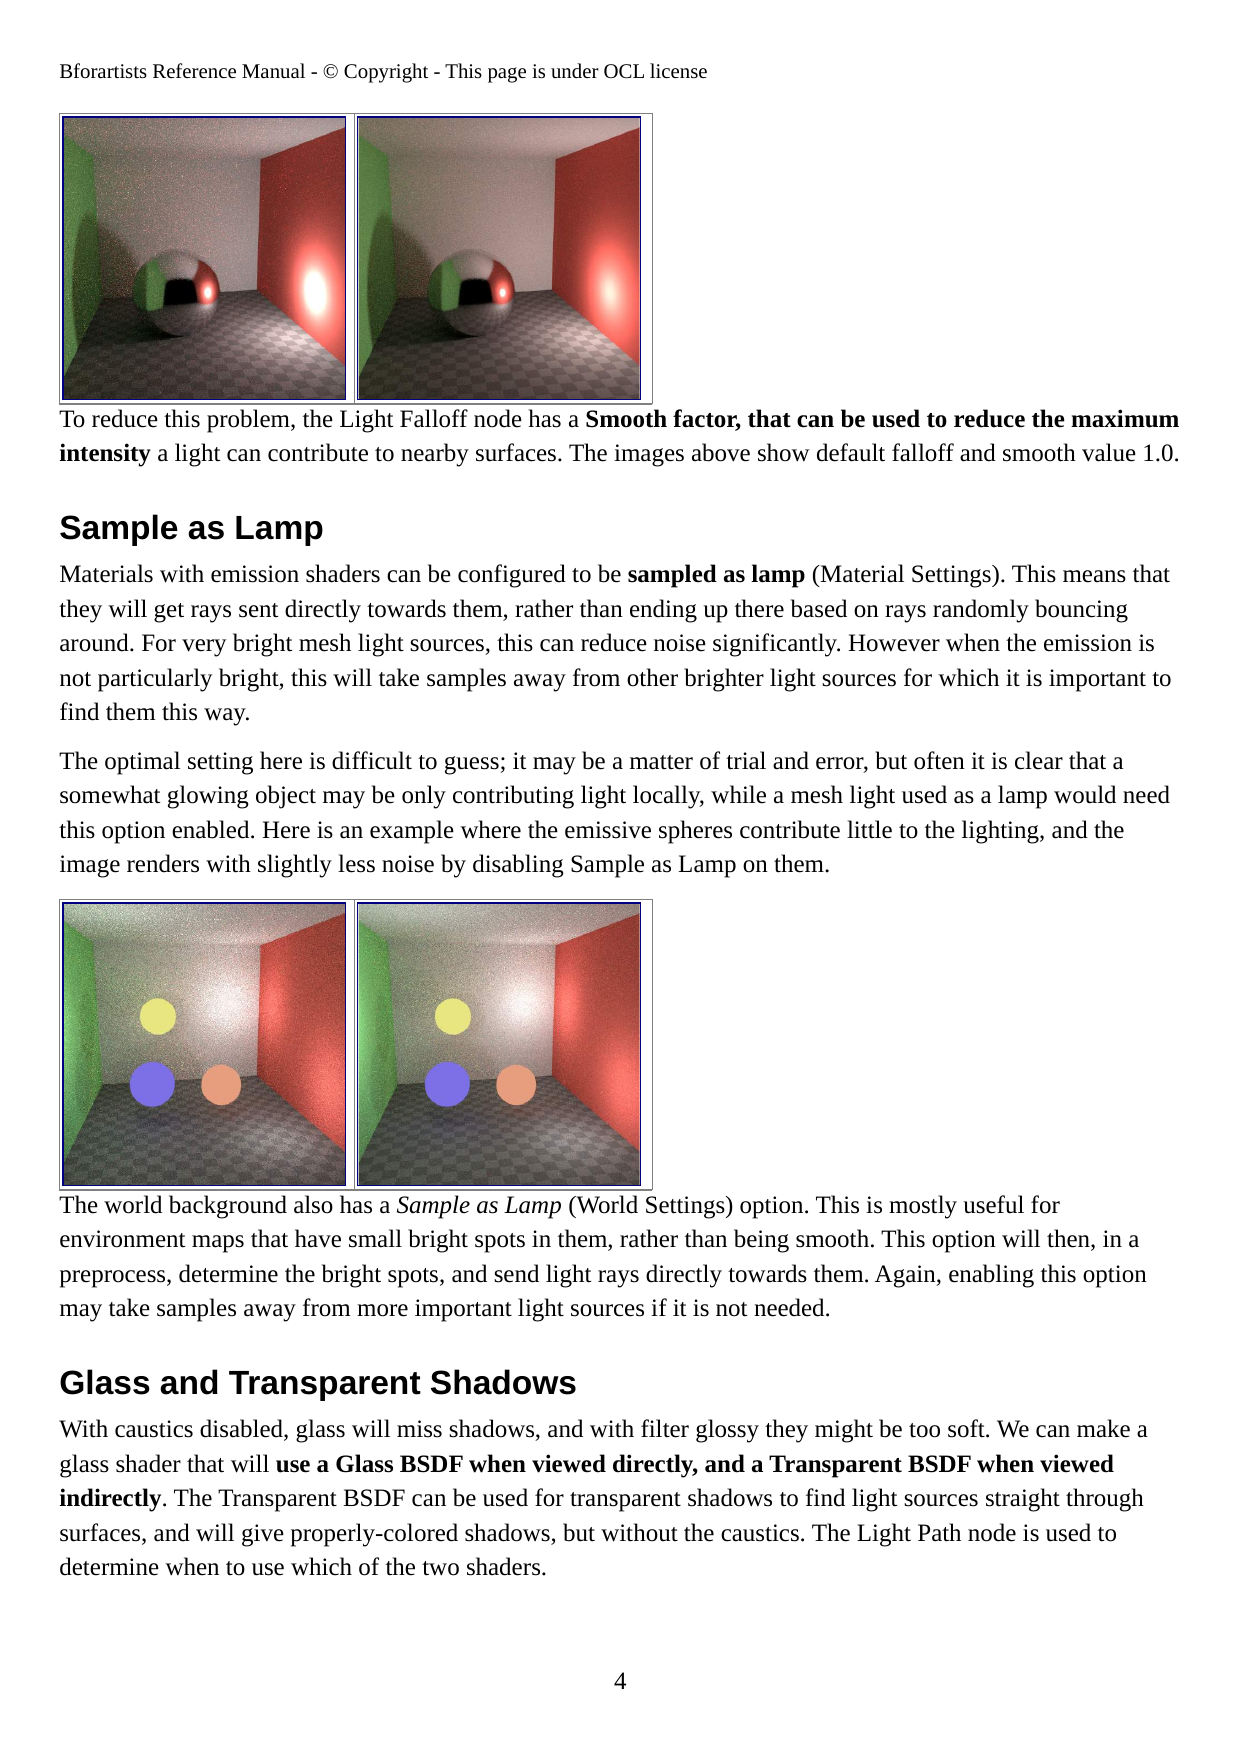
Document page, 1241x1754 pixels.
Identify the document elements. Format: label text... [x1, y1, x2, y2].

text The optimal setting here is difficult to guess; it may be a matter of trial and error, but often it is clear that a somewhat glowing object may be only contributing light locally, while a mesh light used as a lamp would need this option enabled. Here is an example where the emissive spheres contribute little to the lighting, and the image renders with slightly less noise by disabling Sample as Lamp on them. [59, 746, 1181, 878]
text With caustics disabled, glass will miss shadows, and with filter glossy they might be too soft. We can make a glass shader that will use a Glass BSDF when viewed directly, and a Transparent BSDF when viewed indirectly. The Transparent BSDF can be used for transparent shadows to find light sources straight through surfaces, and will give properly-colored shadows, but without the caustics. The Light Path node is used to determine when to use which of the two shaders. [59, 1414, 1181, 1581]
table_header [60, 114, 354, 403]
text Materials with emission shaders can be configured to be sampled as lamp (Material Settings). This means that they will get rays sent directly towards them, rather than ending up there based on rays randomly bouncing around. For very bright mesh light sources, this can reduce noise significantly. However when the emission is not particularly bright, this will take samples away from other brighter light sources for which it is important to find them this way. [59, 559, 1181, 726]
picture [64, 904, 345, 1185]
text To reduce this problem, the Light Falloff node has a Smooth factor, that can be used to reduce the maximum intensity a light can contribute to nearby surfaces. The images above show default falloff and smooth value 1.0. [59, 404, 1181, 467]
picture [64, 118, 345, 399]
table_header [355, 114, 652, 403]
table_header [355, 900, 652, 1189]
subtitle Sample as Lamp [59, 508, 1181, 547]
text The world background also has a Sample as Lamp (World Settings) option. This is mostly useful for environment maps that have small bright spots in them, rather than being smooth. This option will then, in a preprocess, determine the bright spots, and send light rays directly towards them. Again, enabling this option may take samples away from more important light sources if it is not needed. [59, 1190, 1181, 1322]
subtitle Glass and Transparent Shadows [59, 1363, 1181, 1402]
picture [358, 904, 640, 1185]
picture [358, 118, 640, 399]
table_header [60, 900, 354, 1189]
